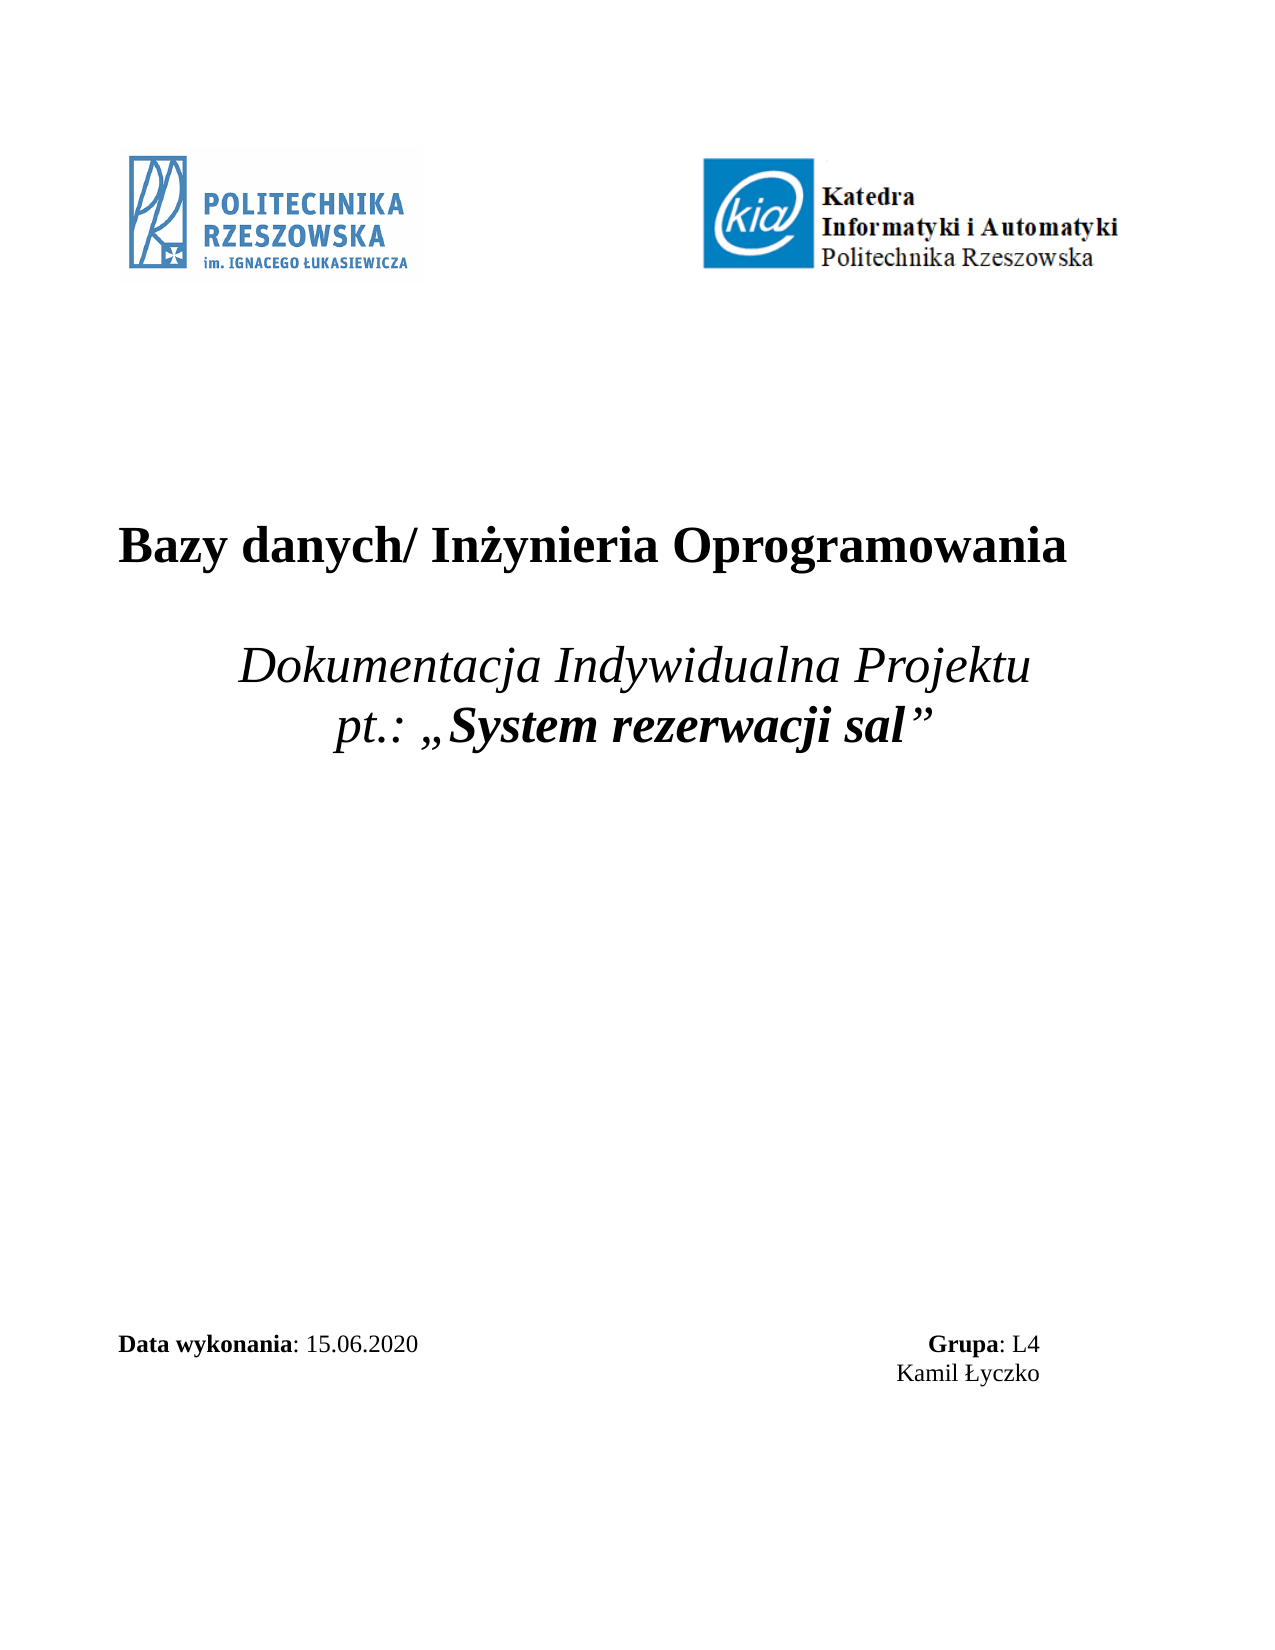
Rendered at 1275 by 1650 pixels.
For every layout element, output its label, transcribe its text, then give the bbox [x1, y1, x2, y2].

table_header Grupa: L4 Kamil Łyczko [579, 1329, 1051, 1502]
text Bazy danych/ Inżynieria Oprogramowania [118, 514, 1157, 574]
text Dokumentacja Indywidualna Projektu [118, 634, 1157, 694]
text pt.: „System rezerwacji sal” [118, 694, 1157, 754]
picture [118, 147, 423, 284]
picture [685, 143, 1147, 286]
table_header Data wykonania: 15.06.2020 [107, 1329, 579, 1502]
